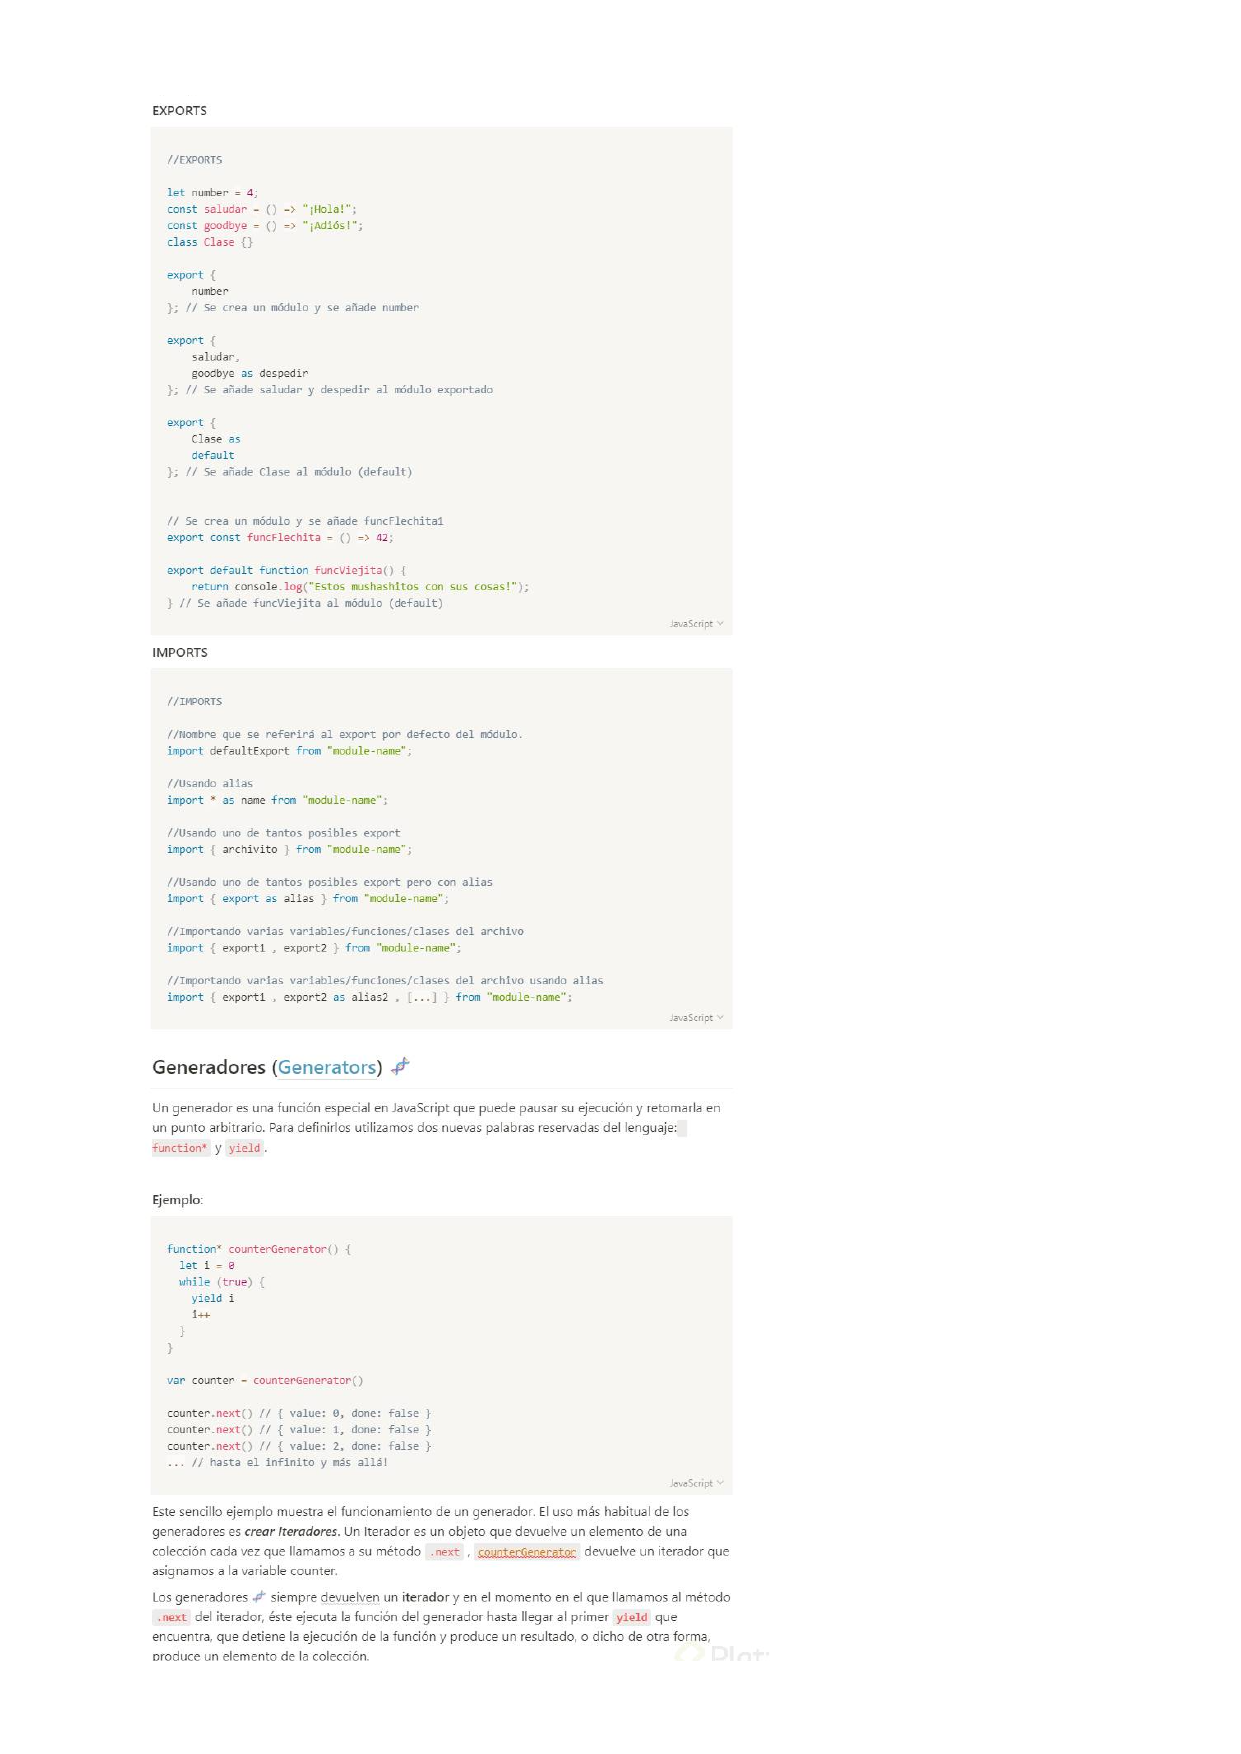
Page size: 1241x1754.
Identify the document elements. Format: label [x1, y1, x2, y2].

picture [132, 95, 770, 1661]
